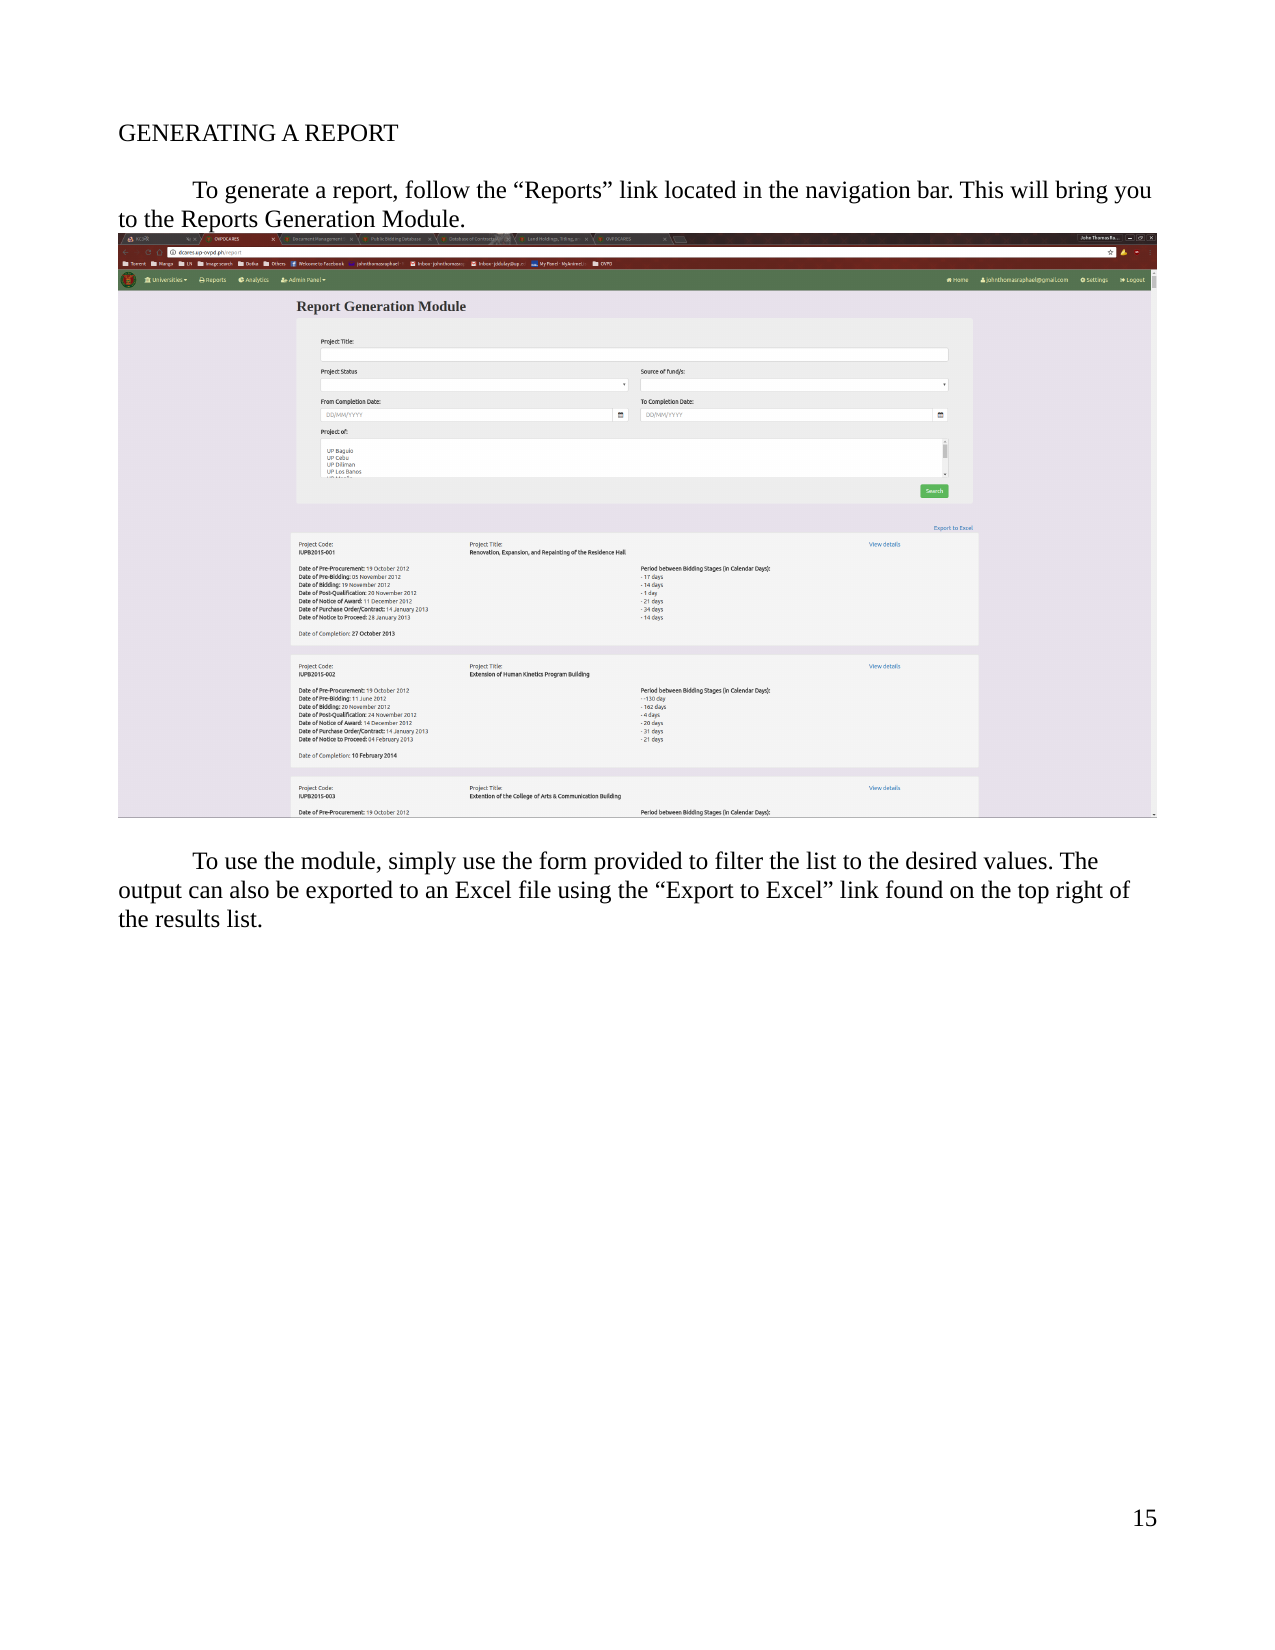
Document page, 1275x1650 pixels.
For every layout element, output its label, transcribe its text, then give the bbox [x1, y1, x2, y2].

picture [118, 233, 1157, 818]
text GENERATING A REPORT [118, 118, 1157, 147]
text To use the module, simply use the form provided to filter the list to the desired values. The output can also be exported to an Excel file using the “Export to Excel” link found on the top right of the results list. [118, 846, 1157, 932]
text To generate a report, follow the “Reports” link located in the navigation bar. This will bring you to the Reports Generation Module. [118, 176, 1157, 233]
